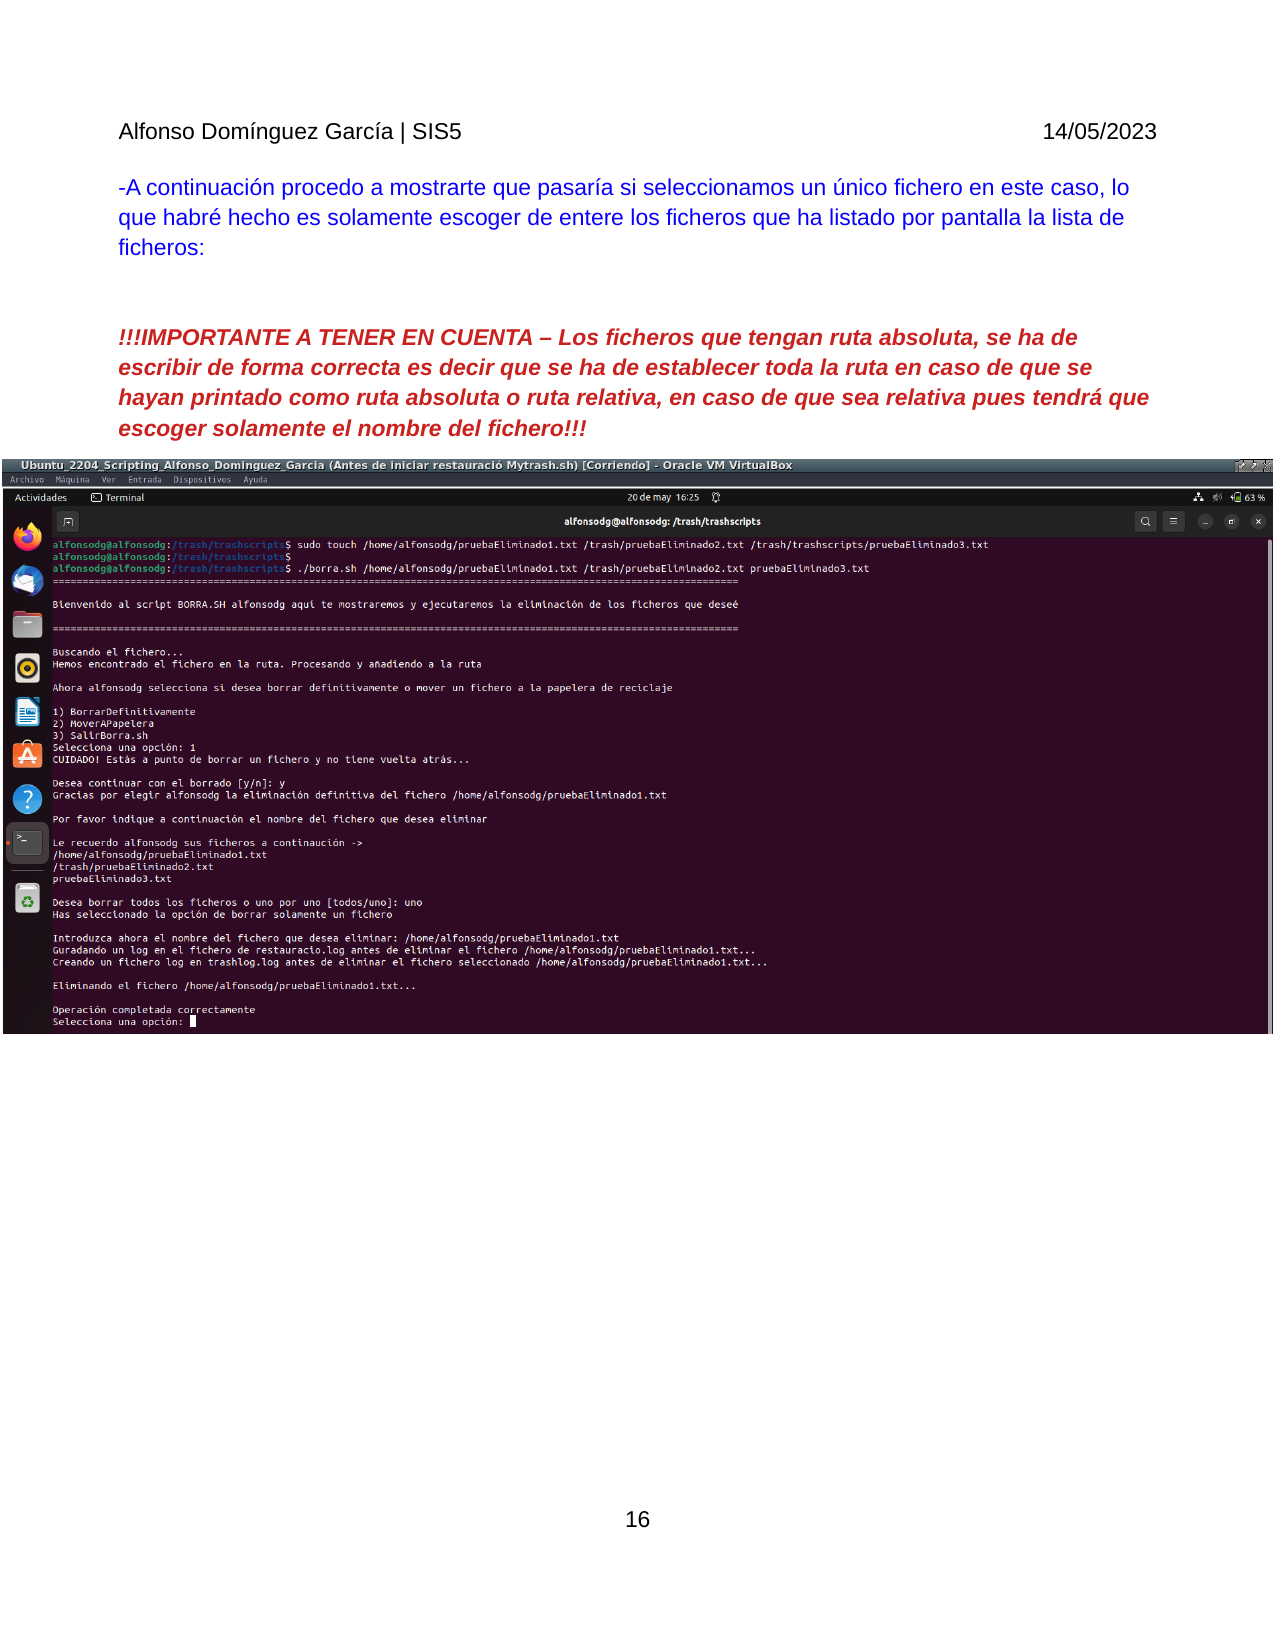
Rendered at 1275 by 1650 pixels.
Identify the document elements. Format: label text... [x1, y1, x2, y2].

picture [2, 459, 1273, 1034]
text -A continuación procedo a mostrarte que pasaría si seleccionamos un único fichero en este caso, lo que habré hecho es solamente escoger de entere los ficheros que ha listado por pantalla la lista de ficheros: [118, 174, 1157, 261]
text !!!IMPORTANTE A TENER EN CUENTA – Los ficheros que tengan ruta absoluta, se ha de escribir de forma correcta es decir que se ha de establecer toda la ruta en caso de que se hayan printado como ruta absoluta o ruta relativa, en caso de que sea relativa pues tendrá que escoger solamente el nombre del fichero!!! [118, 324, 1157, 441]
